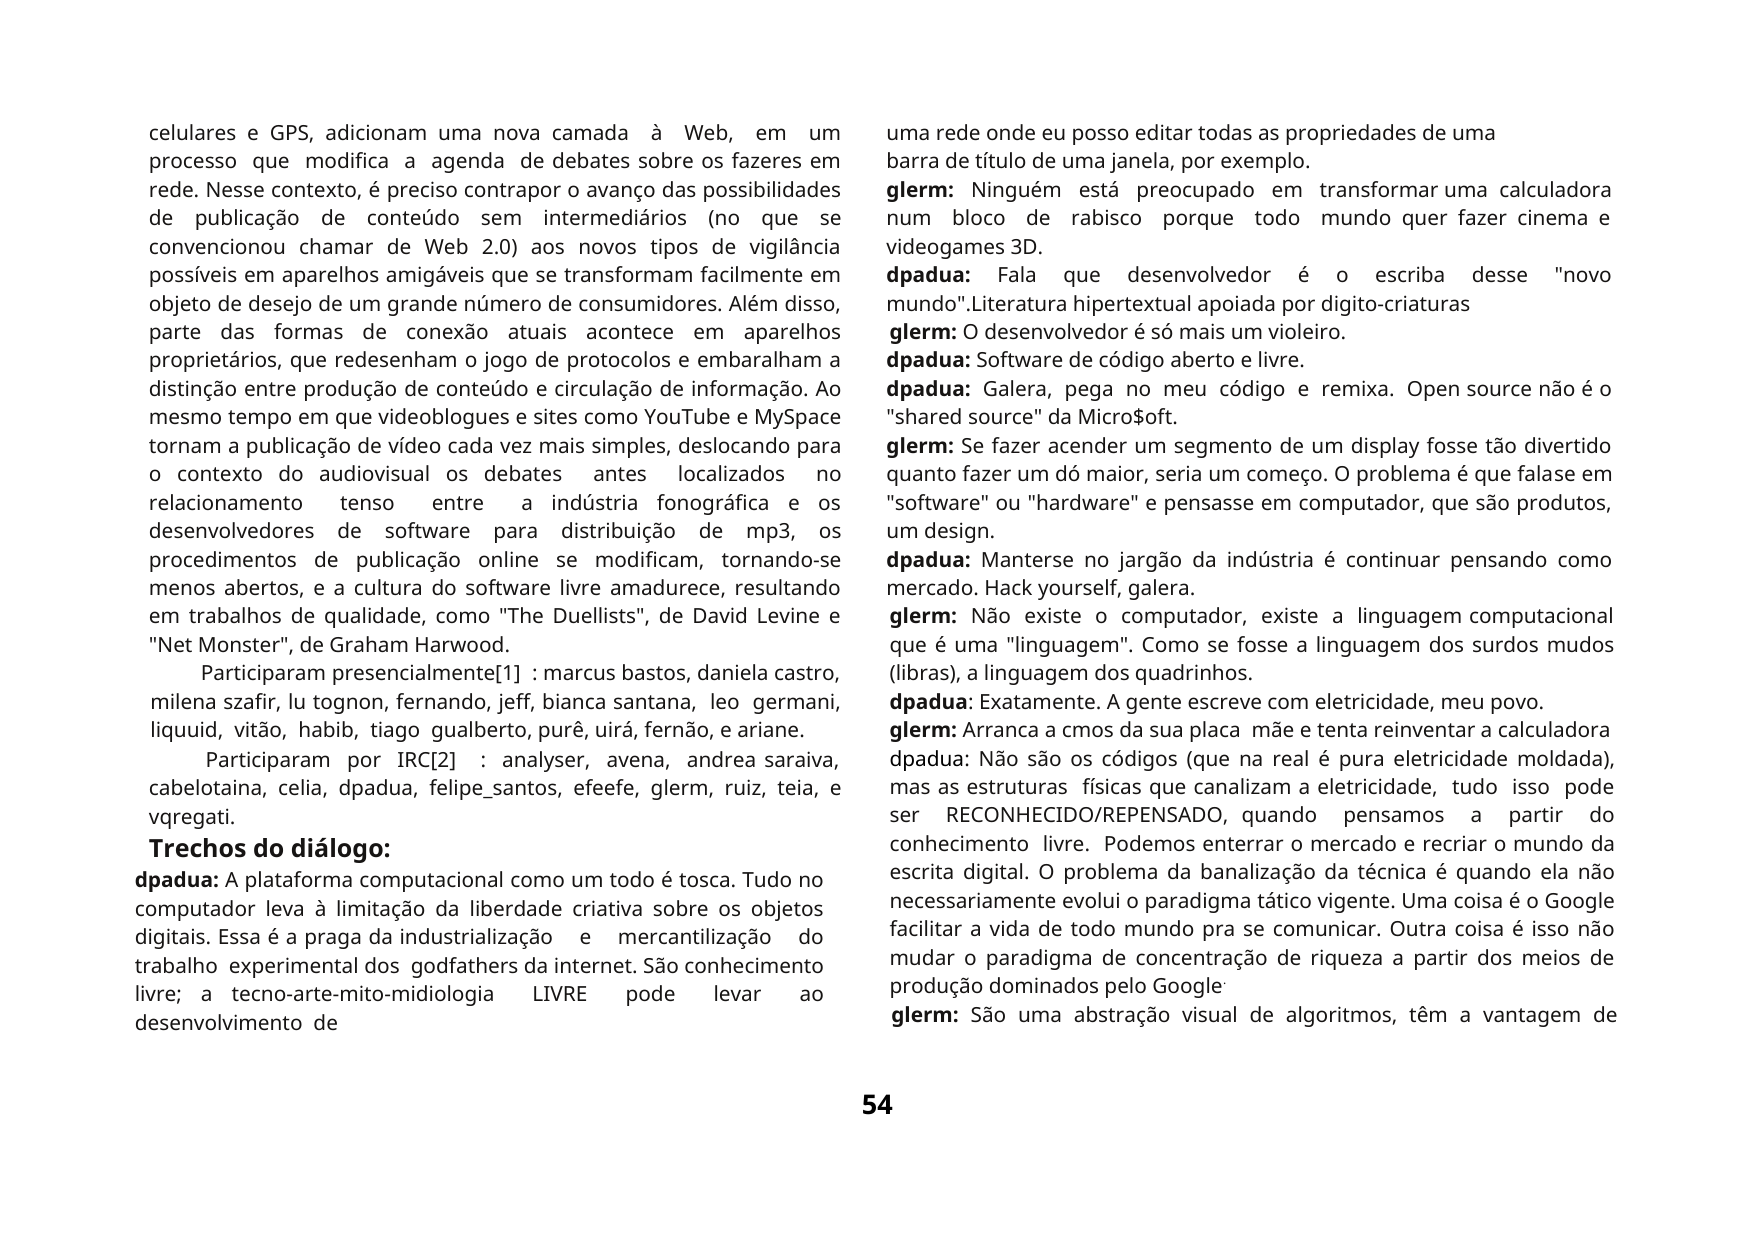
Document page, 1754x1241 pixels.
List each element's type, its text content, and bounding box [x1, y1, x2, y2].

text glerm: São uma abstração visual de algoritmos, têm a vantagem de [891, 1000, 1619, 1028]
text Trechos do diálogo: [149, 830, 842, 864]
text Participaram presencialmente[1] : marcus bastos, daniela castro, milena szafir, lu tognon, fernando, jeff, bianca santana, leo germani, liquuid, vitão, habib, tiago gualberto, purê, uirá, fernão, e ariane. [150, 658, 842, 744]
text dpadua: Exatamente. A gente escreve com eletricidade, meu povo. [889, 687, 1616, 715]
text glerm: Arranca a cmos da sua placa mãe e tenta reinventar a calculadora [889, 715, 1616, 744]
text dpadua: Software de código aberto e livre. [886, 346, 1613, 374]
text glerm: Não existe o computador, existe a linguagem computacional que é uma "linguagem". Como se fosse a linguagem dos surdos mudos (libras), a linguagem dos quadrinhos. [889, 602, 1616, 687]
text uma rede onde eu posso editar todas as propriedades de uma [886, 118, 1613, 147]
text barra de título de uma janela, por exemplo. [886, 147, 1613, 175]
text glerm: Ninguém está preocupado em transformar uma calculadora num bloco de rabisco porque todo mundo quer fazer cinema e videogames 3D. [886, 175, 1613, 260]
text dpadua: Fala que desenvolvedor é o escriba desse "novo mundo".Literatura hipertextual apoiada por digito-criaturas [886, 260, 1613, 317]
text glerm: Se fazer acender um segmento de um display fosse tão divertido quanto fazer um dó maior, seria um começo. O problema é que fala­se em "software" ou "hardware" e pensasse em computador, que são produtos, um design. [886, 431, 1613, 545]
text Participaram por IRC[2] : analyser, avena, andrea saraiva, cabelotaina, celia, dpadua, felipe_santos, efeefe, glerm, ruiz, teia, e vqregati. [149, 745, 842, 830]
text dpadua: A plataforma computacional como um todo é tosca. Tudo no computador leva à limitação da liberdade criativa sobre os objetos digitais. Essa é a praga da industrialização e mercantilização do trabalho experimental dos godfathers da internet. São conhecimento livre; a tecno-arte-mito-midiologia LIVRE pode levar ao desenvolvimento de [134, 866, 825, 1036]
text dpadua: Manter­se no jargão da indústria é continuar pensando como mercado. Hack yourself, galera. [886, 545, 1613, 602]
text dpadua: Não são os códigos (que na real é pura eletricidade moldada), mas as estruturas físicas que canalizam a eletricidade, tudo isso pode ser RECONHECIDO/REPENSADO, quando pensamos a partir do conhecimento livre. Podemos enterrar o mercado e recriar o mundo da escrita digital. O problema da banalização da técnica é quando ela não necessariamente evolui o paradigma tático vigente. Uma coisa é o Google facilitar a vida de todo mundo pra se comunicar. Outra coisa é isso não mudar o paradigma de concentração de riqueza a partir dos meios de produção dominados pelo Google. [889, 744, 1616, 1000]
text dpadua: Galera, pega no meu código e remixa. Open source não é o "shared source" da Micro$oft. [886, 374, 1613, 431]
text glerm: O desenvolvedor é só mais um violeiro. [886, 317, 1613, 346]
text celulares e GPS, adicionam uma nova camada à Web, em um processo que modifica a agenda de debates sobre os fazeres em rede. Nesse contexto, é preciso contrapor o avanço das possibilidades de publicação de conteúdo sem intermediários (no que se convencionou chamar de Web 2.0) aos novos tipos de vigilância possíveis em aparelhos amigáveis que se transformam facilmente em objeto de desejo de um grande número de consumidores. Além disso, parte das formas de conexão atuais acontece em aparelhos proprietários, que redesenham o jogo de protocolos e embaralham a distinção entre produção de conteúdo e circulação de informação. Ao mesmo tempo em que videoblogues e sites como YouTube e MySpace tornam a publicação de vídeo cada vez mais simples, deslocando para o contexto do audiovisual os debates antes localizados no relacionamento tenso entre a indústria fonográfica e os desenvolvedores de software para distribuição de mp3, os procedimentos de publicação online se modificam, tornando-se menos abertos, e a cultura do software livre amadurece, resultando em trabalhos de qualidade, como "The Duellists", de David Levine e "Net Monster", de Graham Harwood. [149, 118, 842, 658]
